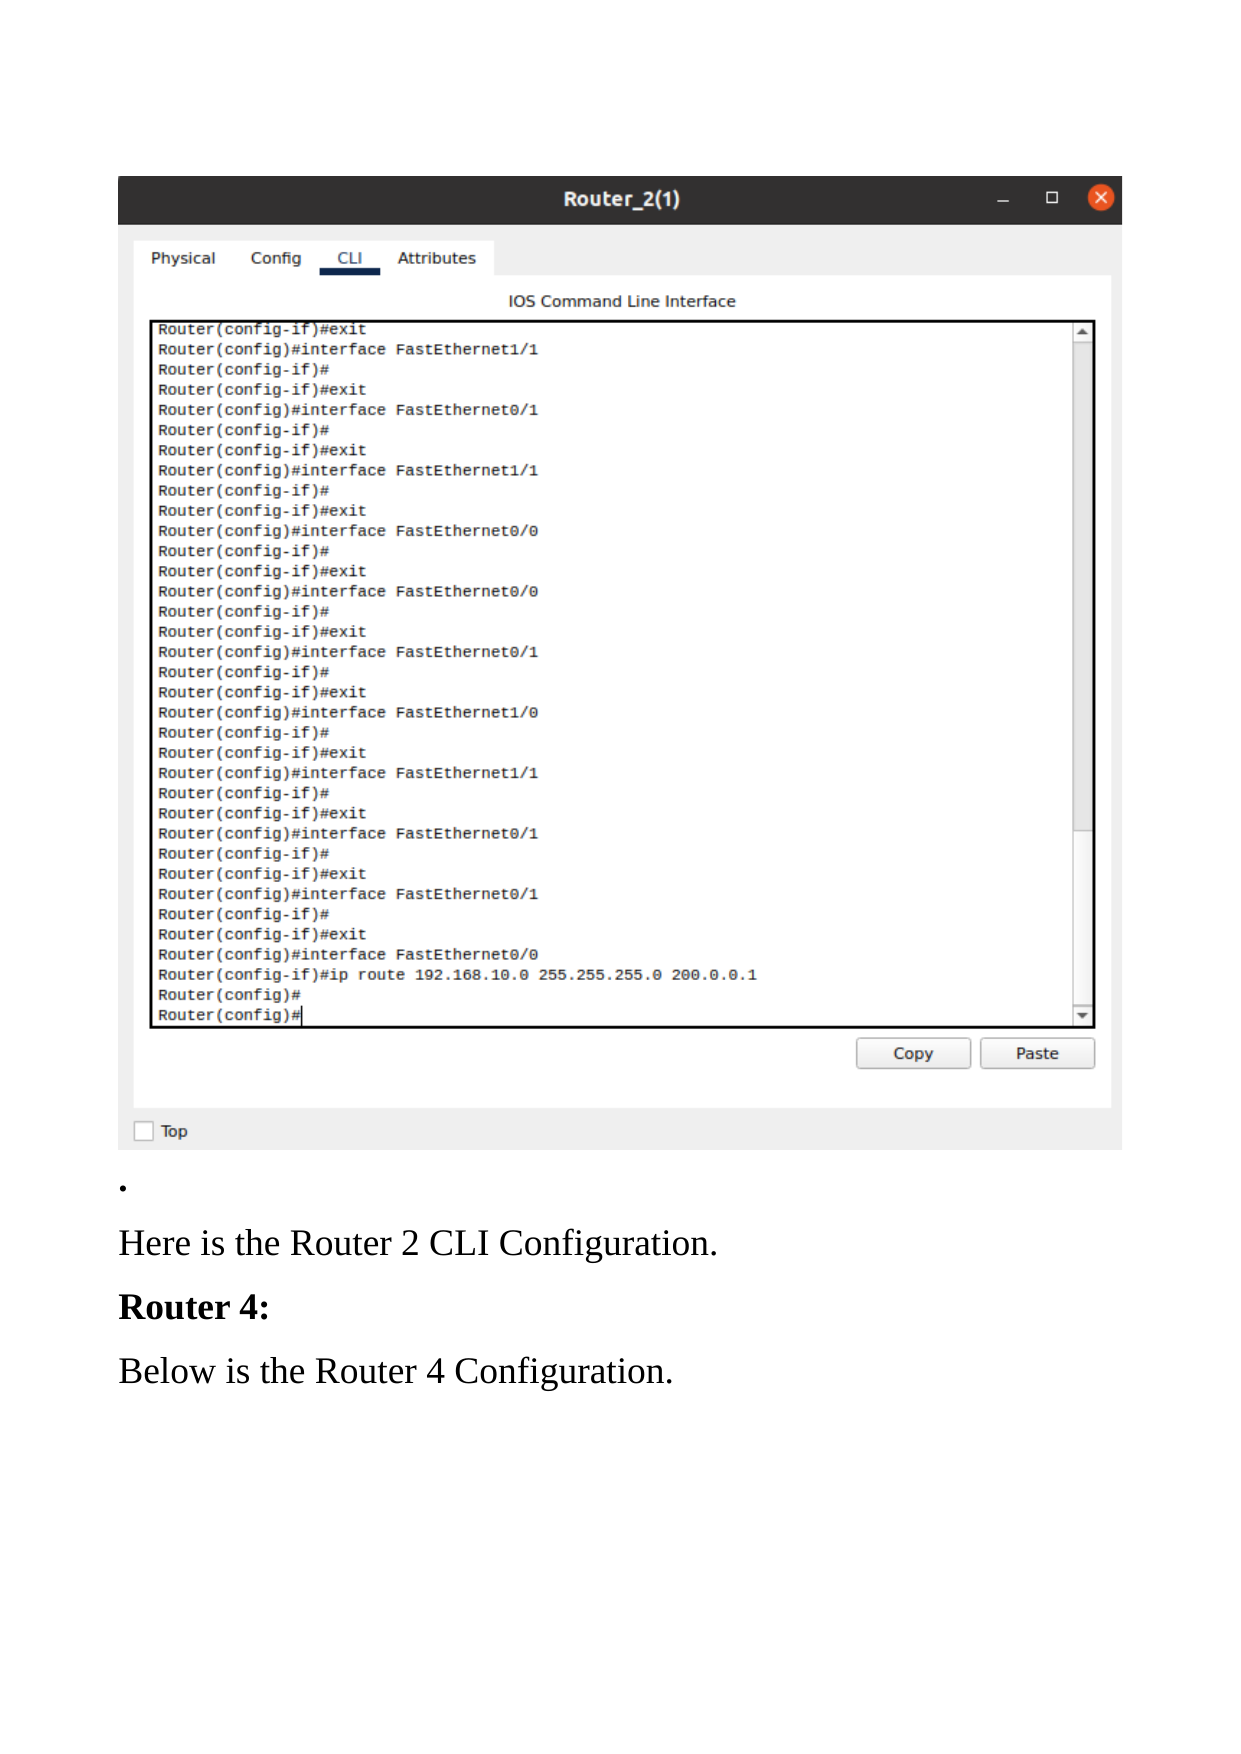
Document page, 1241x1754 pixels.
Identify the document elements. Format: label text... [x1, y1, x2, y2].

text Here is the Router 2 CLI Configuration. [118, 1221, 1122, 1264]
text Below is the Router 4 Configuration. [118, 1349, 1122, 1392]
text Router 4: [118, 1285, 1122, 1328]
text . [118, 1150, 1122, 1199]
picture [118, 176, 1123, 1150]
